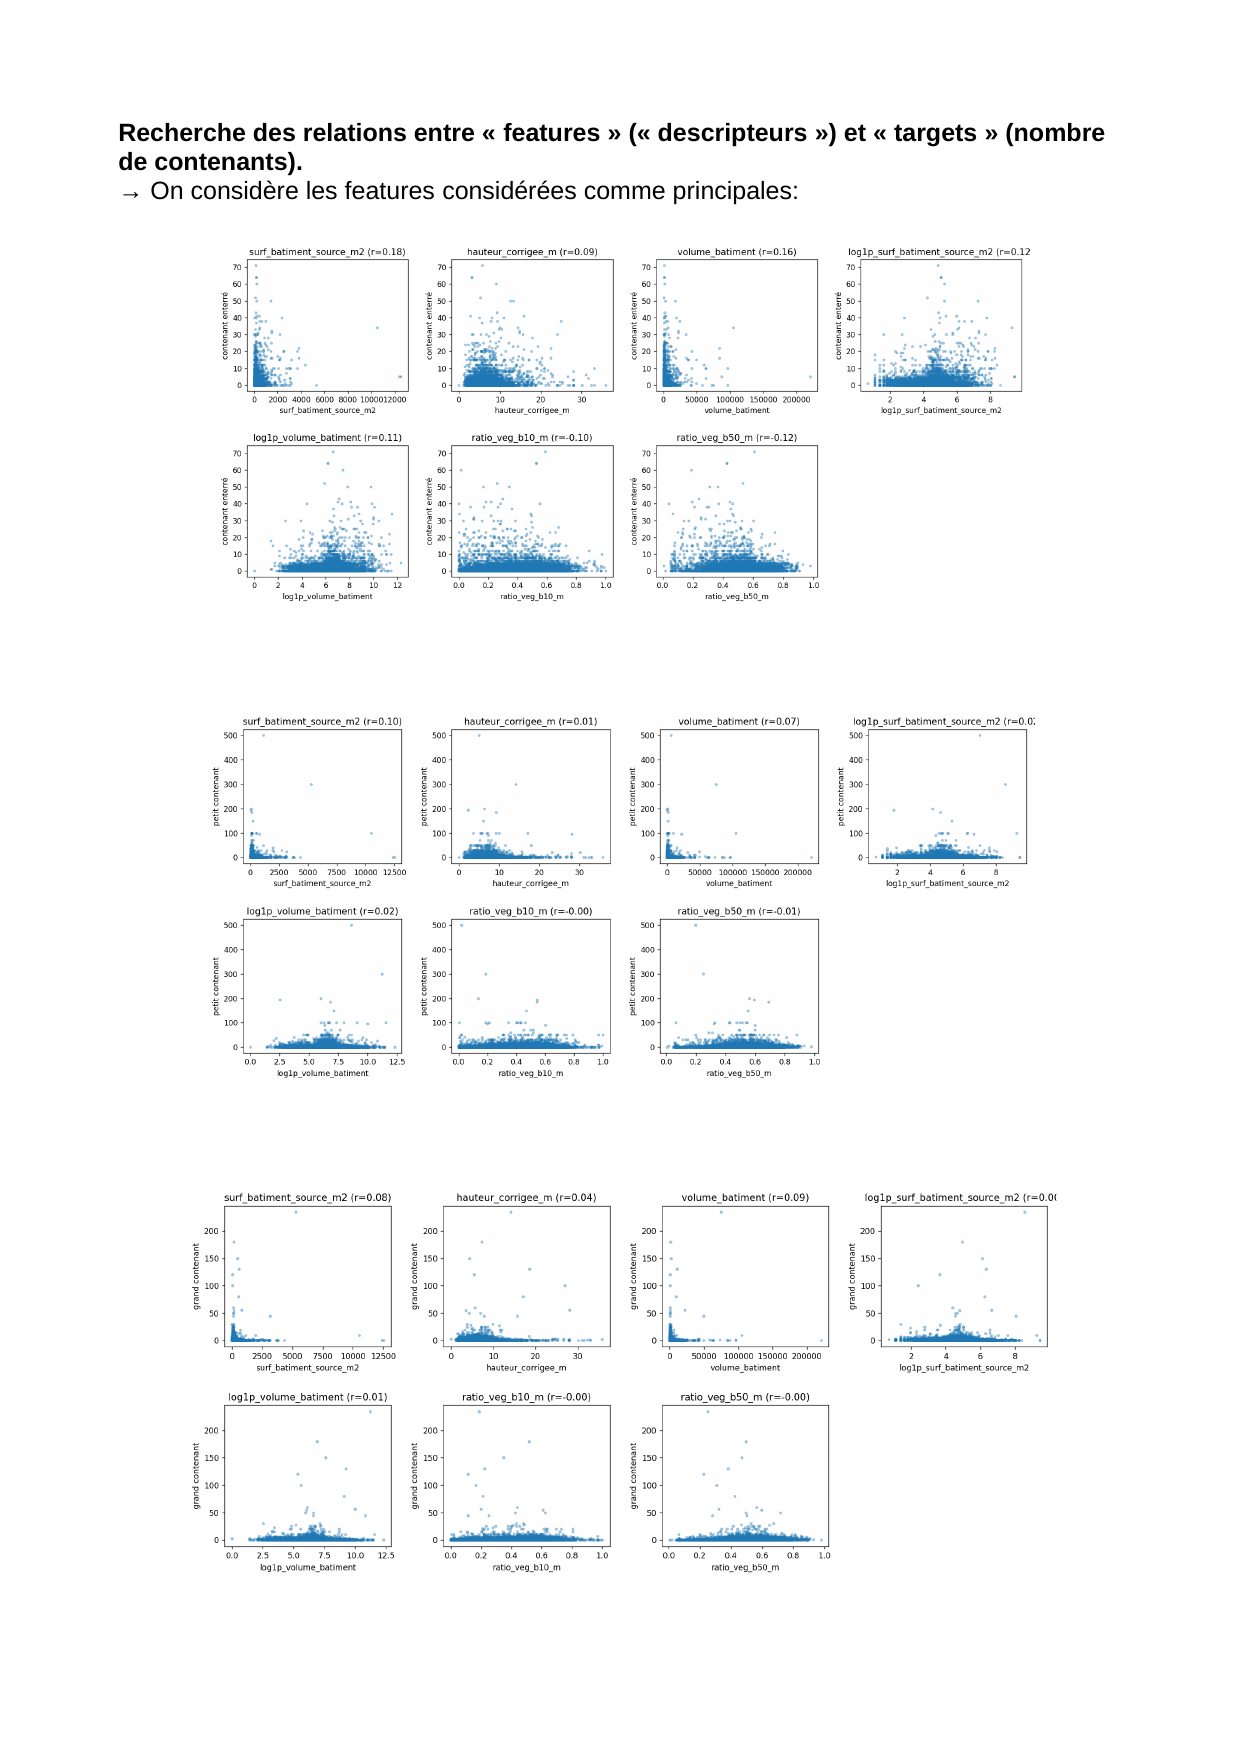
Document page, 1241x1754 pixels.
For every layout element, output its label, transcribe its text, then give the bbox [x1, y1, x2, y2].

text Recherche des relations entre « features » (« descripteurs ») et « targets » (nombre de contenants). [118, 118, 1122, 176]
picture [205, 697, 1035, 1084]
picture [210, 233, 1031, 611]
picture [184, 1170, 1057, 1576]
text → On considère les features considérées comme principales: [118, 176, 1122, 204]
